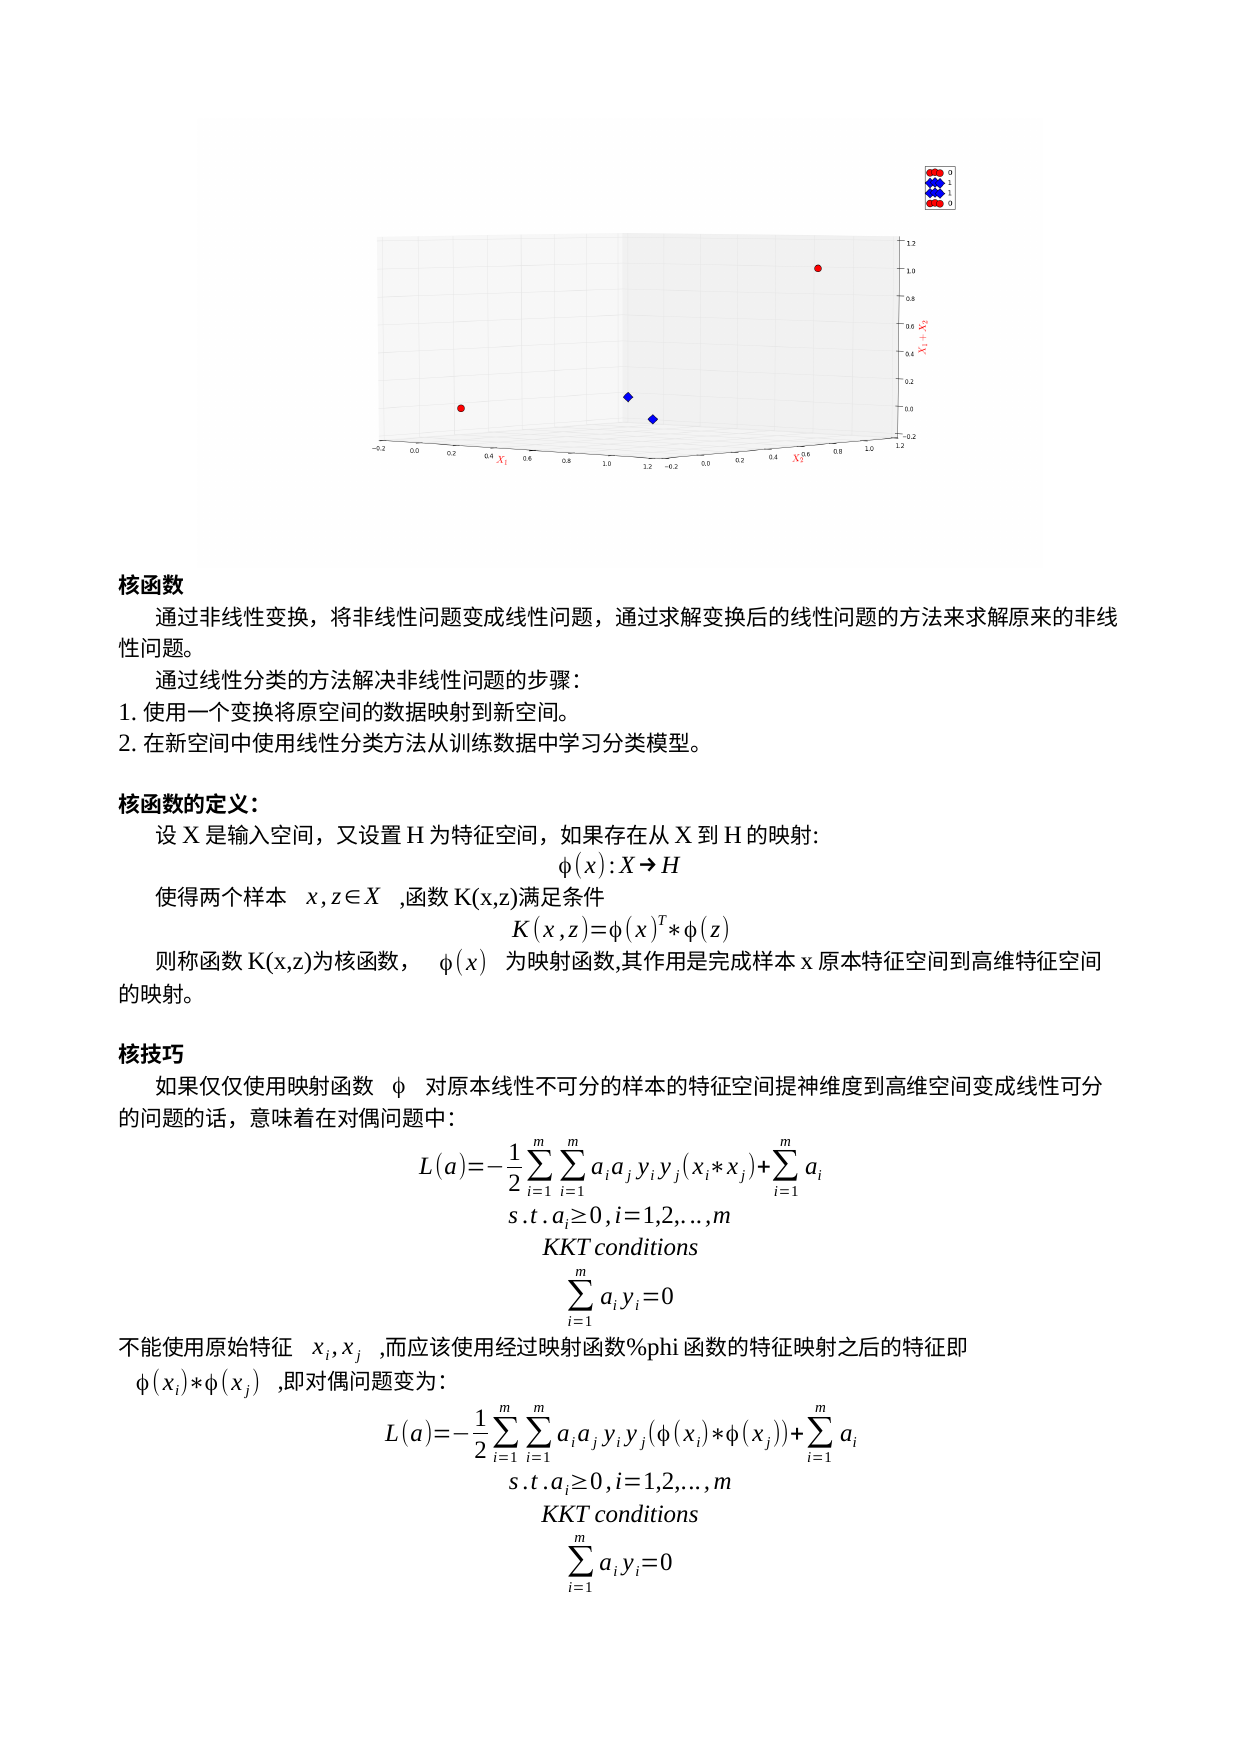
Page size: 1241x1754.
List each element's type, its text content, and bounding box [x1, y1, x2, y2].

text 使得两个样本,函数K(x,z)满足条件 [118, 880, 1122, 911]
text 核函数的定义： [118, 787, 1122, 818]
text 核技巧 [118, 1037, 1122, 1069]
text 核函数 [118, 118, 1122, 599]
picture [197, 118, 1043, 568]
text 通过非线性变换，将非线性问题变成线性问题，通过求解变换后的线性问题的方法来求解原来的非线性问题。 [118, 599, 1122, 663]
text 2. 在新空间中使用线性分类方法从训练数据中学习分类模型。 [118, 726, 1122, 758]
text 如果仅仅使用映射函数对原本线性不可分的样本的特征空间提神维度到高维空间变成线性可分的问题的话，意味着在对偶问题中： [118, 1069, 1122, 1132]
text 1. 使用一个变换将原空间的数据映射到新空间。 [118, 694, 1122, 726]
text 不能使用原始特征,而应该使用经过映射函数%phi函数的特征映射之后的特征即,即对偶问题变为： [118, 1330, 1122, 1399]
text 则称函数K(x,z)为核函数，为映射函数,其作用是完成样本x原本特征空间到高维特征空间的映射。 [118, 944, 1122, 1008]
text 设X是输入空间，又设置H为特征空间，如果存在从X到H的映射: [118, 818, 1122, 850]
text 通过线性分类的方法解决非线性问题的步骤： [118, 663, 1122, 694]
